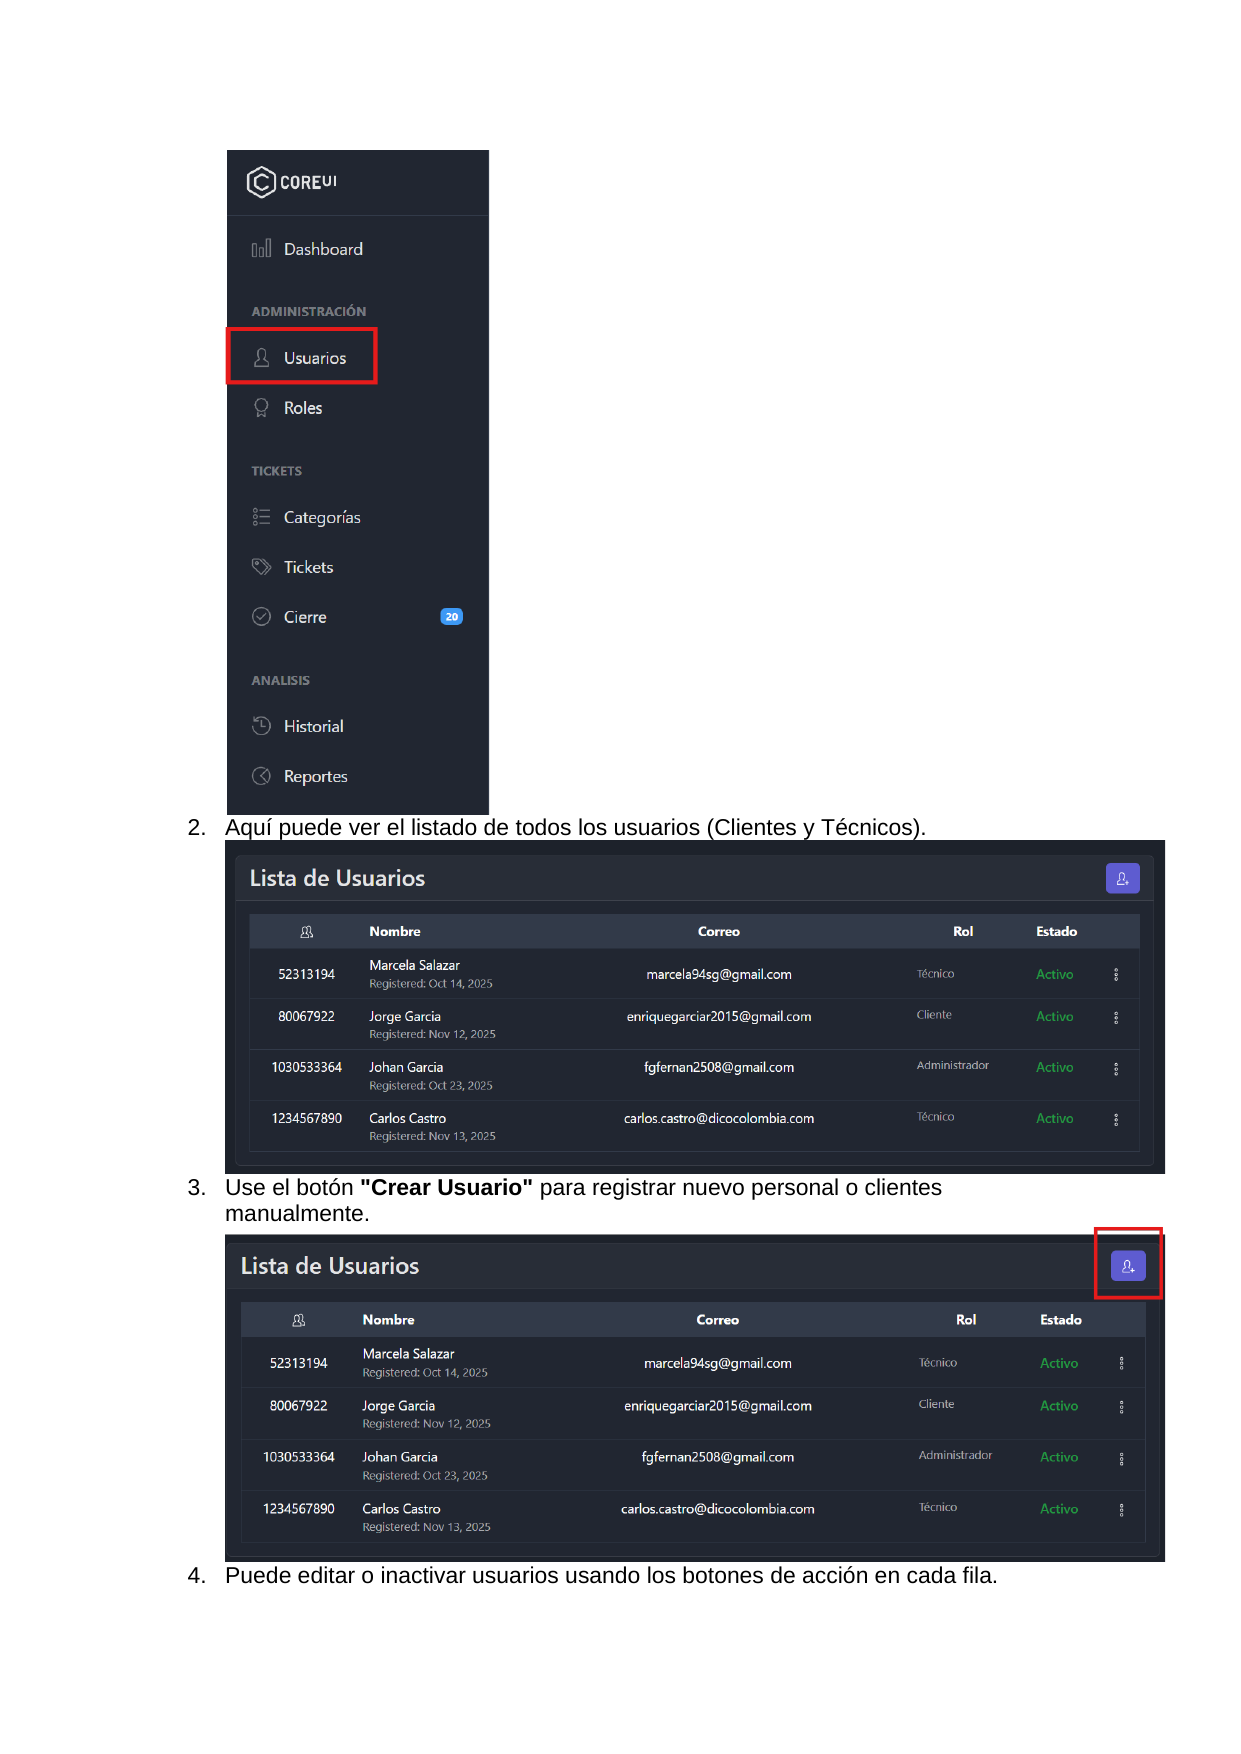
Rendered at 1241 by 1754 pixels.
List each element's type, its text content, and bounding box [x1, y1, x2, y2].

picture [225, 150, 490, 815]
list Use el botón "Crear Usuario" para registrar nuevo personal o clientes manualmente. [187, 1174, 1090, 1562]
picture [225, 840, 1166, 1174]
list Puede editar o inactivar usuarios usando los botones de acción en cada fila. [187, 1562, 1090, 1588]
picture [225, 1226, 1166, 1562]
list [490, 150, 1090, 814]
list Aquí puede ver el listado de todos los usuarios (Clientes y Técnicos). [187, 814, 1090, 1174]
list [187, 150, 225, 814]
